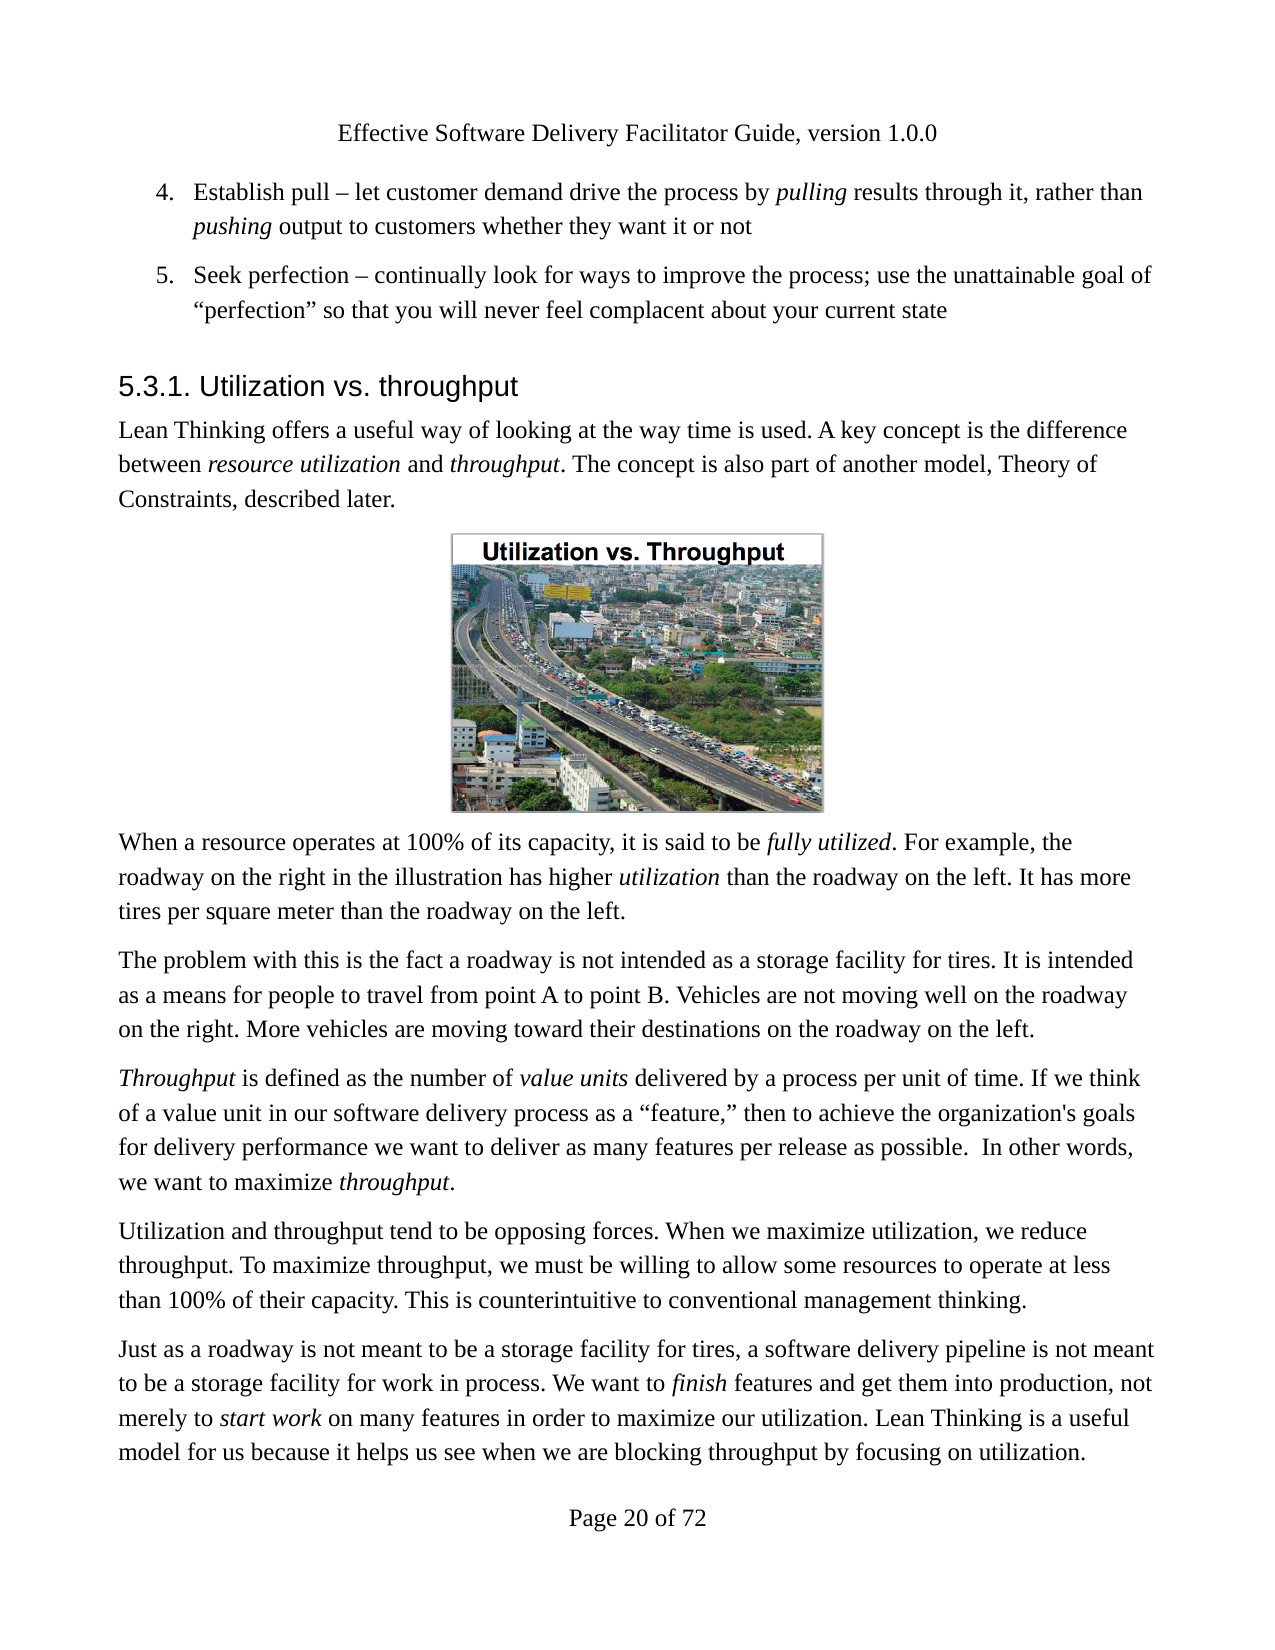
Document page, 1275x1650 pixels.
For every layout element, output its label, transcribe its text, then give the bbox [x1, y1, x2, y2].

subtitle 5.3.1. Utilization vs. throughput [118, 369, 1157, 402]
list Seek perfection – continually look for ways to improve the process; use the unattainable goal of “perfection” so that you will never feel complacent about your current state [156, 260, 1157, 324]
text Throughput is defined as the number of value units delivered by a process per unit of time. If we think of a value unit in our software delivery process as a “feature,” then to achieve the organization's goals for delivery performance we want to deliver as many features per release as possible. In other words, we want to maximize throughput. [118, 1063, 1157, 1196]
text Just as a roadway is not meant to be a storage facility for tires, a software delivery pipeline is not meant to be a storage facility for work in process. We want to finish features and get them into production, not merely to start work on many features in order to maximize our utilization. Lean Thinking is a useful model for us because it helps us see when we are blocking throughput by focusing on utilization. [118, 1334, 1157, 1466]
text The problem with this is the fact a roadway is not intended as a storage facility for tires. It is intended as a means for people to travel from point A to point B. Vehicles are not moving well on the roadway on the right. More vehicles are moving toward their destinations on the roadway on the left. [118, 945, 1157, 1043]
text When a resource operates at 100% of its capacity, it is said to be fully utilized. For example, the roadway on the right in the illustration has higher utilization than the roadway on the left. It has more tires per square meter than the roadway on the left. [118, 827, 1157, 925]
text Utilization and throughput tend to be opposing forces. When we maximize utilization, we reduce throughput. To maximize throughput, we must be willing to allow some resources to operate at less than 100% of their capacity. This is counterintuitive to conventional management thinking. [118, 1216, 1157, 1314]
text Lean Thinking offers a useful way of looking at the way time is used. A key concept is the difference between resource utilization and throughput. The concept is also part of another model, Theory of Constraints, described later. [118, 415, 1157, 513]
picture [450, 533, 825, 813]
list Establish pull – let customer demand drive the process by pulling results through it, rather than pushing output to customers whether they want it or not [156, 177, 1157, 240]
